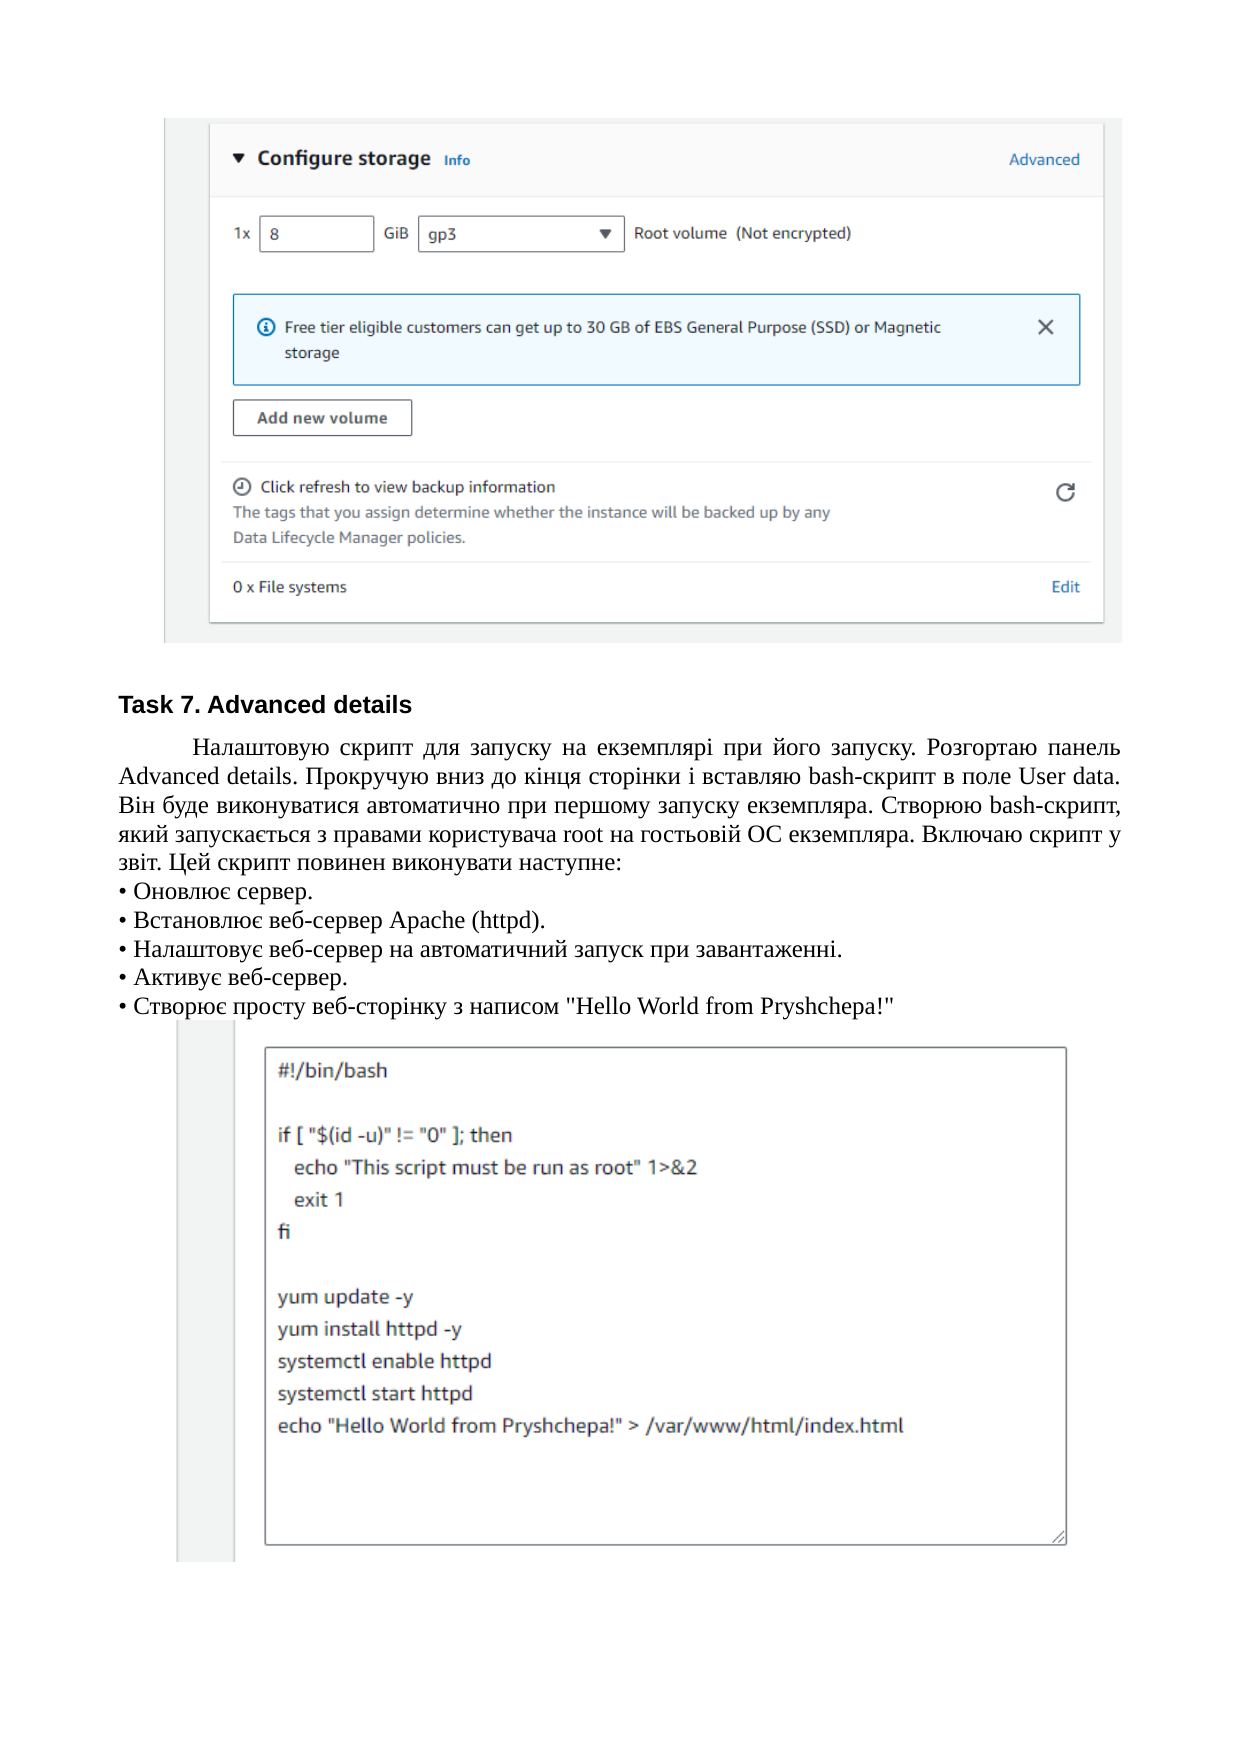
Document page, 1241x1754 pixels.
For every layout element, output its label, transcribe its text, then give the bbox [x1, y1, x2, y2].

subtitle Task 7. Advanced details [118, 686, 1122, 720]
text • Активує веб-сервер. [118, 962, 1122, 991]
text Налаштовую скрипт для запуску на екземплярі при його запуску. Розгортаю панель Advanced details. Прокручую вниз до кінця сторінки і вставляю bash-скрипт в поле User data. Він буде виконуватися автоматично при першому запуску екземпляра. Створюю bash-скрипт, який запускається з правами користувача root на гостьовій ОС екземпляра. Включаю скрипт у звіт. Цей скрипт повинен виконувати наступне: [118, 732, 1122, 876]
picture [118, 118, 1123, 643]
text • Налаштовує веб-сервер на автоматичний запуск при завантаженні. [118, 934, 1122, 962]
picture [118, 1020, 1123, 1562]
text • Оновлює сервер. [118, 876, 1122, 905]
text • Встановлює веб-сервер Apache (httpd). [118, 905, 1122, 934]
text • Створює просту веб-сторінку з написом "Hello World from Pryshchepa!" [118, 991, 1122, 1020]
